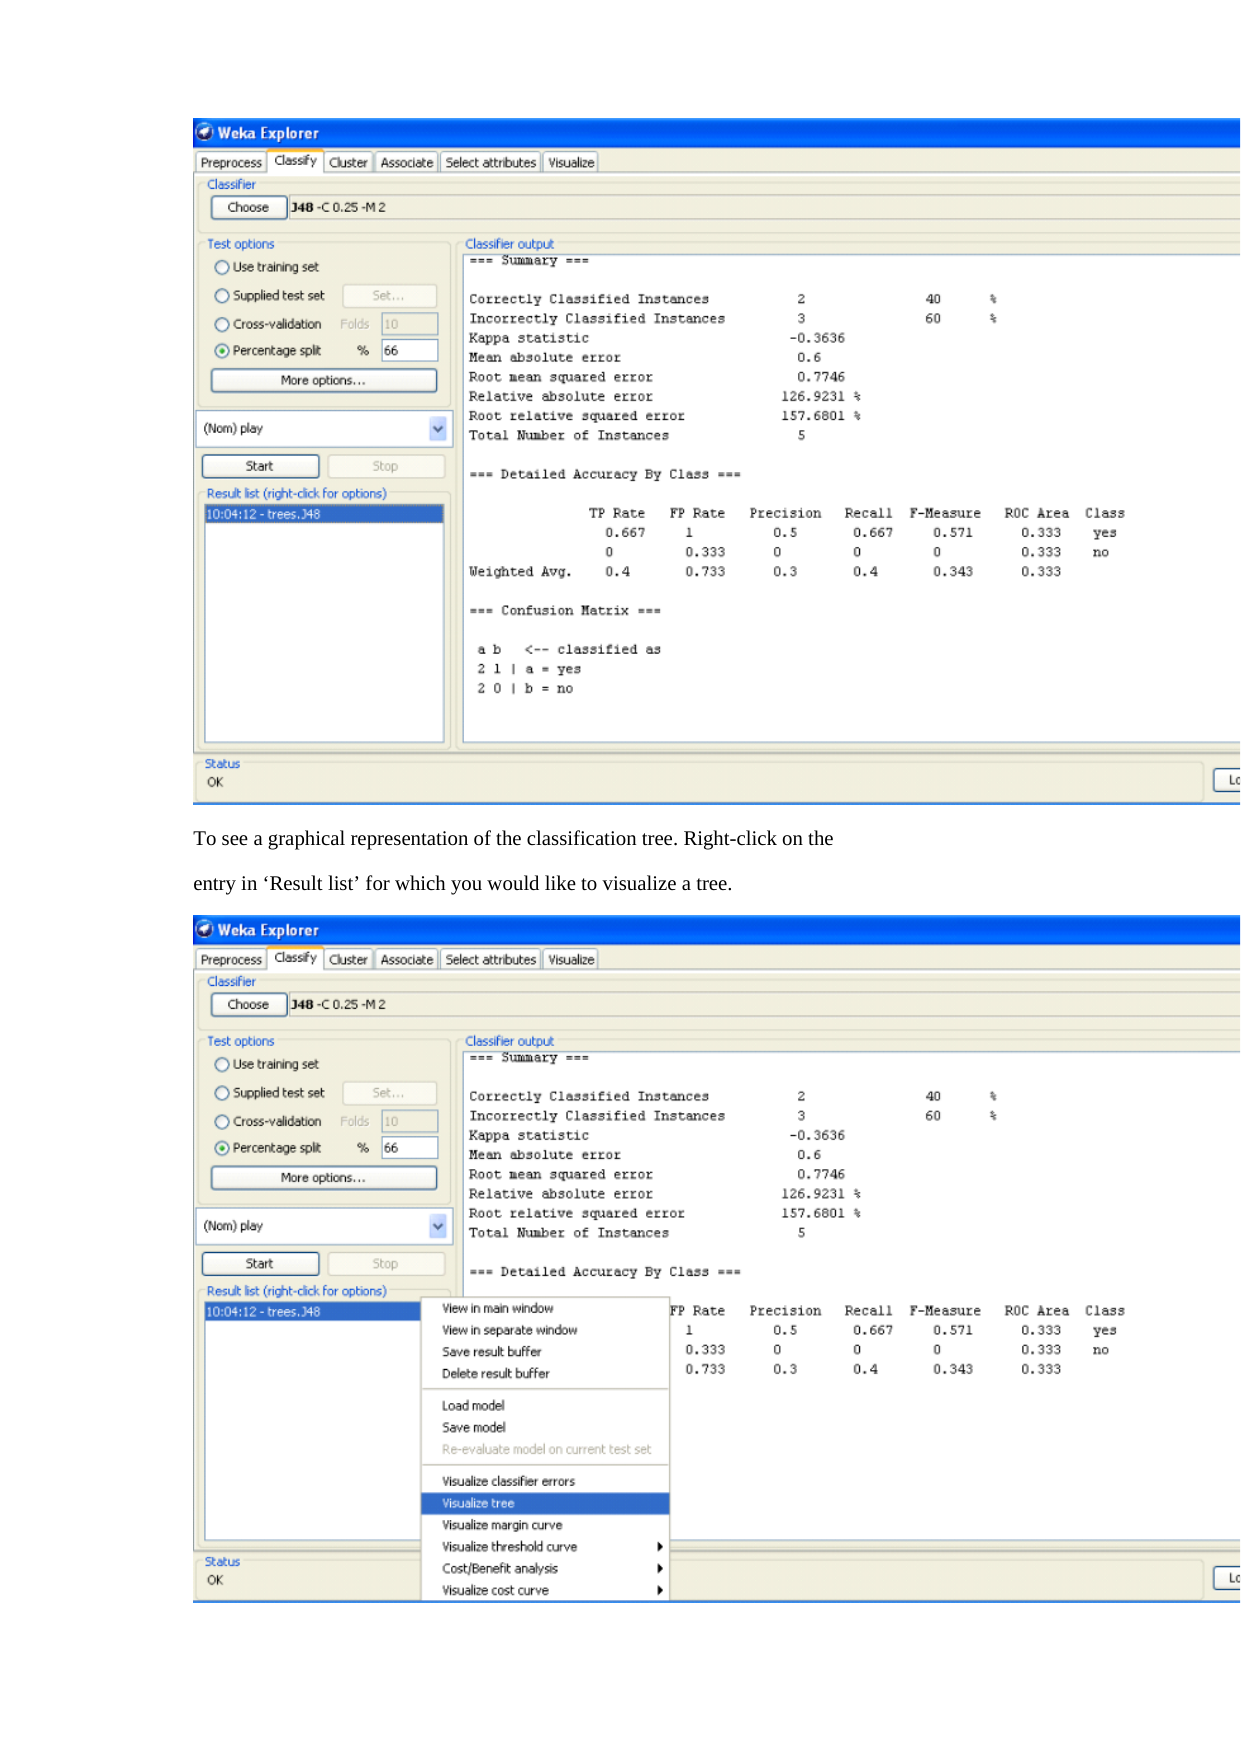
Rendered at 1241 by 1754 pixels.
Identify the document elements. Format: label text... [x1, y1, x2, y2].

text To see a graphical representation of the classification tree. Right-click on the [193, 826, 1122, 850]
text entry in ‘Result list’ for which you would like to visualize a tree. [193, 871, 1122, 895]
